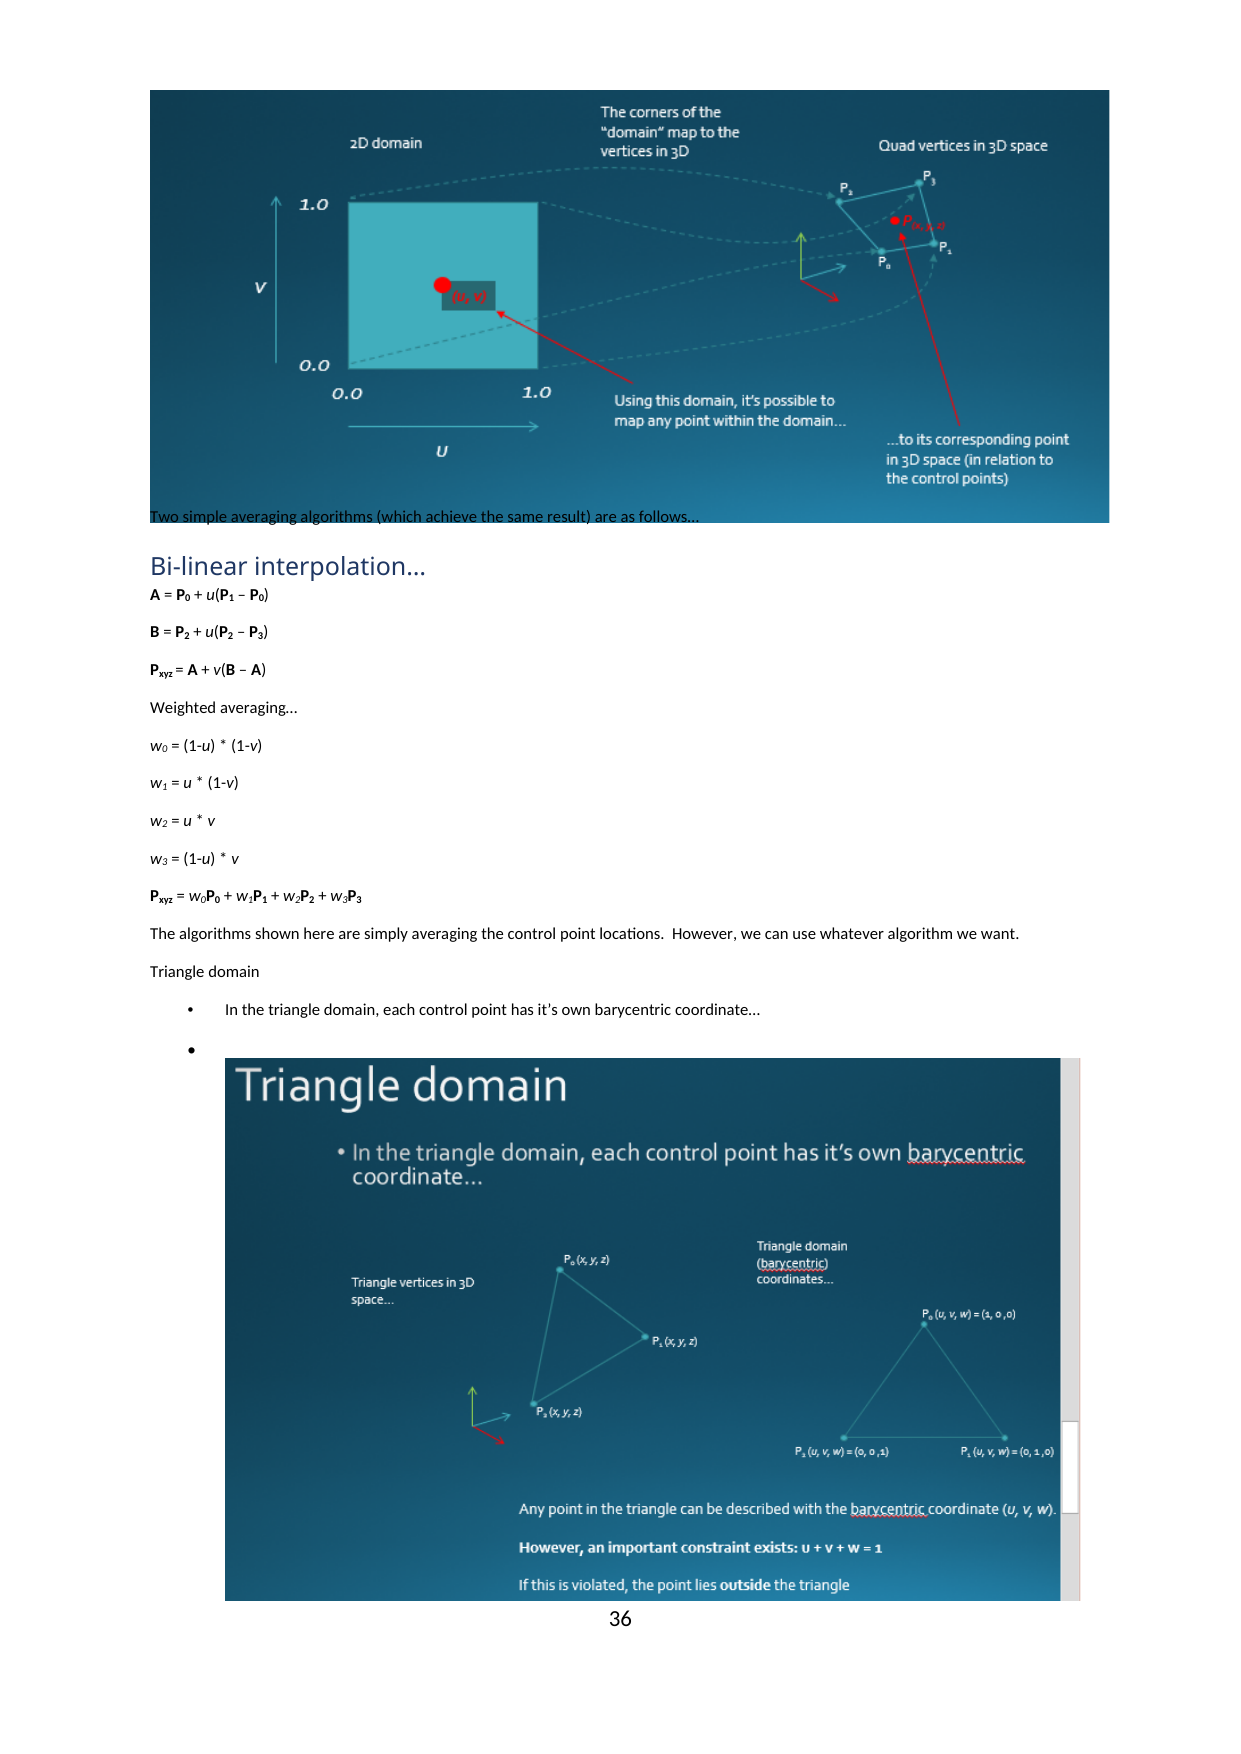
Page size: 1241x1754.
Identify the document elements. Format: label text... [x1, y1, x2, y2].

text Two simple averaging algorithms (which achieve the same result) are as follows… [150, 523, 1090, 527]
text w1 = u * (1-v) [150, 773, 1090, 793]
text Triangle domain [150, 961, 1090, 981]
text The algorithms shown here are simply averaging the control point locations. However, we can use whatever algorithm we want. [150, 923, 1090, 944]
text w0 = (1-u) * (1-v) [150, 735, 1090, 755]
text A = P0 + u(P1 – P0) [150, 584, 1090, 604]
text Two simple averaging algorithms (which achieve the same result) are as follows… [150, 74, 1090, 90]
text w3 = (1-u) * v [150, 848, 1090, 868]
list In the triangle domain, each control point has it’s own barycentric coordinate… [187, 999, 1090, 1019]
text Pxyz = A + v(B – A) [150, 659, 1090, 680]
text Weighted averaging… [150, 697, 1090, 717]
text Pxyz = w0P0 + w1P1 + w2P2 + w3P3 [150, 886, 1090, 906]
text B = P2 + u(P2 – P3) [150, 622, 1090, 642]
subtitle Bi-linear interpolation… [150, 549, 1090, 583]
text w2 = u * v [150, 810, 1090, 831]
